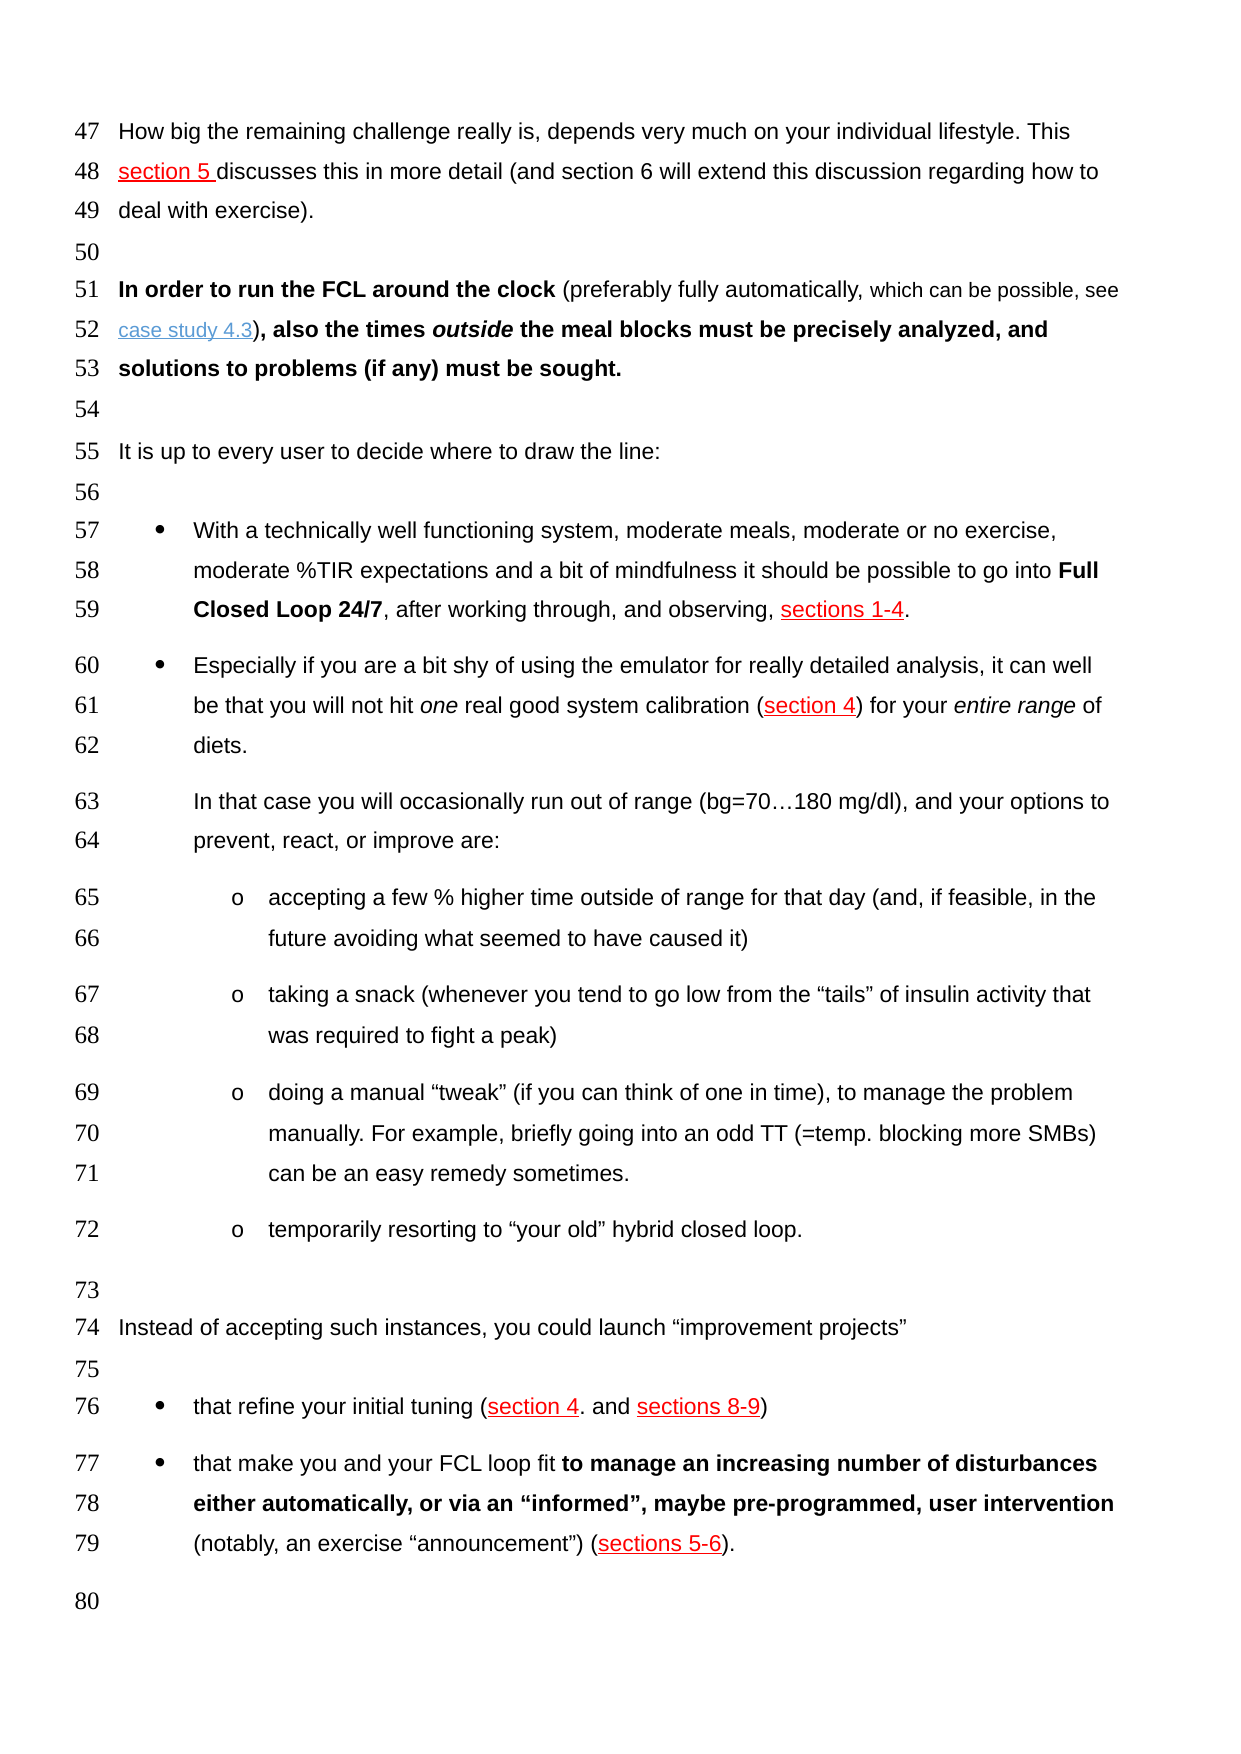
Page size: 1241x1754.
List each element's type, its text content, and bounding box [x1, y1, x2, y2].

list temporarily resorting to “your old” hybrid closed loop. [231, 1216, 1122, 1244]
text It is up to every user to decide where to draw the line: [118, 438, 1122, 464]
list accepting a few % higher time outside of range for that day (and, if feasible, in the future avoiding what seemed to have caused it) [231, 883, 1122, 951]
list doing a manual “tweak” (if you can think of one in time), to manage the problem manually. For example, briefly going into an odd TT (=temp. blocking more SMBs) can be an easy remedy sometimes. [231, 1079, 1122, 1186]
list that refine your initial tuning (section 4. and sections 8-9) [156, 1393, 1122, 1420]
list taking a snack (whenever you tend to go low from the “tails” of insulin activity that was required to fight a peak) [231, 981, 1122, 1049]
list Especially if you are a bit shy of using the emulator for really detailed analysis, it can well be that you will not hit one real good system calibration (section 4) for your entire range of diets. [156, 652, 1122, 758]
text In order to run the FCL around the clock (preferably fully automatically, which can be possible, see case study 4.3), also the times outside the meal blocks must be precisely analyzed, and solutions to problems (if any) must be sought. [118, 276, 1122, 381]
text Instead of accepting such instances, you could launch “improvement projects” [118, 1314, 1122, 1341]
list With a technically well functioning system, moderate meals, moderate or no exercise, moderate %TIR expectations and a bit of mindfulness it should be possible to go into Full Closed Loop 24/7, after working through, and observing, sections 1-4. [156, 517, 1122, 622]
text How big the remaining challenge really is, depends very much on your individual lifestyle. This section 5 discusses this in more detail (and section 6 will extend this discussion regarding how to deal with exercise). [118, 118, 1122, 223]
list that make you and your FCL loop fit to manage an increasing number of disturbances either automatically, or via an “informed”, maybe pre-programmed, user intervention (notably, an exercise “announcement”) (sections 5-6). [156, 1450, 1122, 1556]
list In that case you will occasionally run out of range (bg=70…180 mg/dl), and your options to prevent, react, or improve are: [193, 788, 1122, 854]
